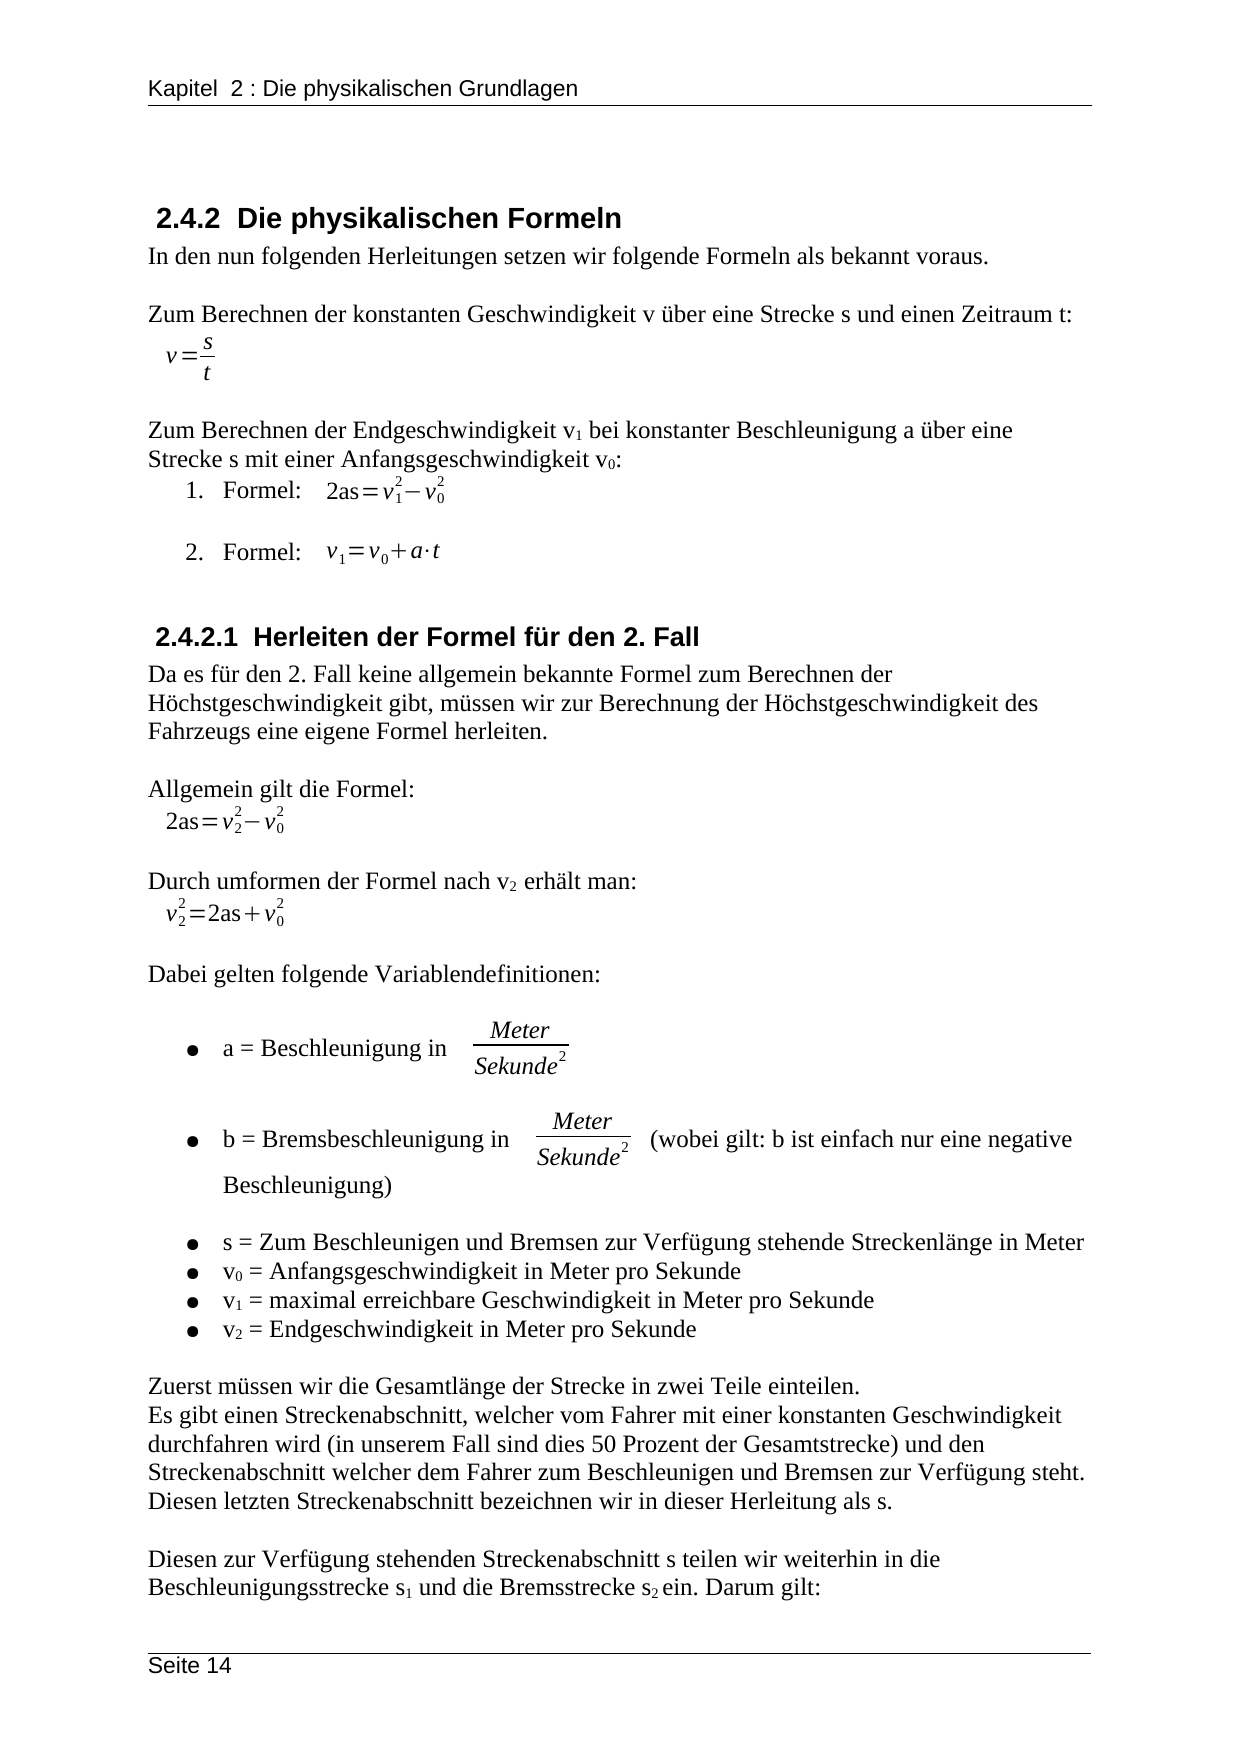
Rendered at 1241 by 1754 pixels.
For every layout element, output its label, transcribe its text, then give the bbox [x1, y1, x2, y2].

text Zum Berechnen der konstanten Geschwindigkeit v über eine Strecke s und einen Zeitraum t: [148, 299, 1092, 327]
subtitle Herleiten der Formel für den 2. Fall [148, 621, 1092, 653]
text Zuerst müssen wir die Gesamtlänge der Strecke in zwei Teile einteilen. [148, 1371, 1092, 1400]
text Es gibt einen Streckenabschnitt, welcher vom Fahrer mit einer konstanten Geschwindigkeit durchfahren wird (in unserem Fall sind dies 50 Prozent der Gesamtstrecke) und den Streckenabschnitt welcher dem Fahrer zum Beschleunigen und Bremsen zur Verfügung steht. [148, 1400, 1092, 1486]
list v1 = maximal erreichbare Geschwindigkeit in Meter pro Sekunde [185, 1285, 1092, 1314]
list Formel: [185, 473, 1092, 536]
list a = Beschleunigung in [185, 1016, 1092, 1107]
list v2 = Endgeschwindigkeit in Meter pro Sekunde [185, 1314, 1092, 1342]
text In den nun folgenden Herleitungen setzen wir folgende Formeln als bekannt voraus. [148, 241, 1092, 270]
list s = Zum Beschleunigen und Bremsen zur Verfügung stehende Streckenlänge in Meter [185, 1227, 1092, 1256]
text Durch umformen der Formel nach v2 erhält man: [148, 866, 1092, 895]
text Dabei gelten folgende Variablendefinitionen: [148, 959, 1092, 987]
text Diesen zur Verfügung stehenden Streckenabschnitt s teilen wir weiterhin in die Beschleunigungsstrecke s1 und die Bremsstrecke s2 ein. Darum gilt: [148, 1544, 1092, 1601]
subtitle Die physikalischen Formeln [148, 201, 1092, 235]
text Allgemein gilt die Formel: [148, 774, 1092, 803]
text Zum Berechnen der Endgeschwindigkeit v1 bei konstanter Beschleunigung a über eine Strecke s mit einer Anfangsgeschwindigkeit v0: [148, 415, 1092, 473]
list v0 = Anfangsgeschwindigkeit in Meter pro Sekunde [185, 1256, 1092, 1285]
text Da es für den 2. Fall keine allgemein bekannte Formel zum Berechnen der Höchstgeschwindigkeit gibt, müssen wir zur Berechnung der Höchstgeschwindigkeit des Fahrzeugs eine eigene Formel herleiten. [148, 659, 1092, 745]
text Diesen letzten Streckenabschnitt bezeichnen wir in dieser Herleitung als s. [148, 1486, 1092, 1515]
list b = Bremsbeschleunigung in (wobei gilt: b ist einfach nur eine negative Beschleunigung) [185, 1107, 1092, 1227]
list Formel: [185, 536, 1092, 568]
